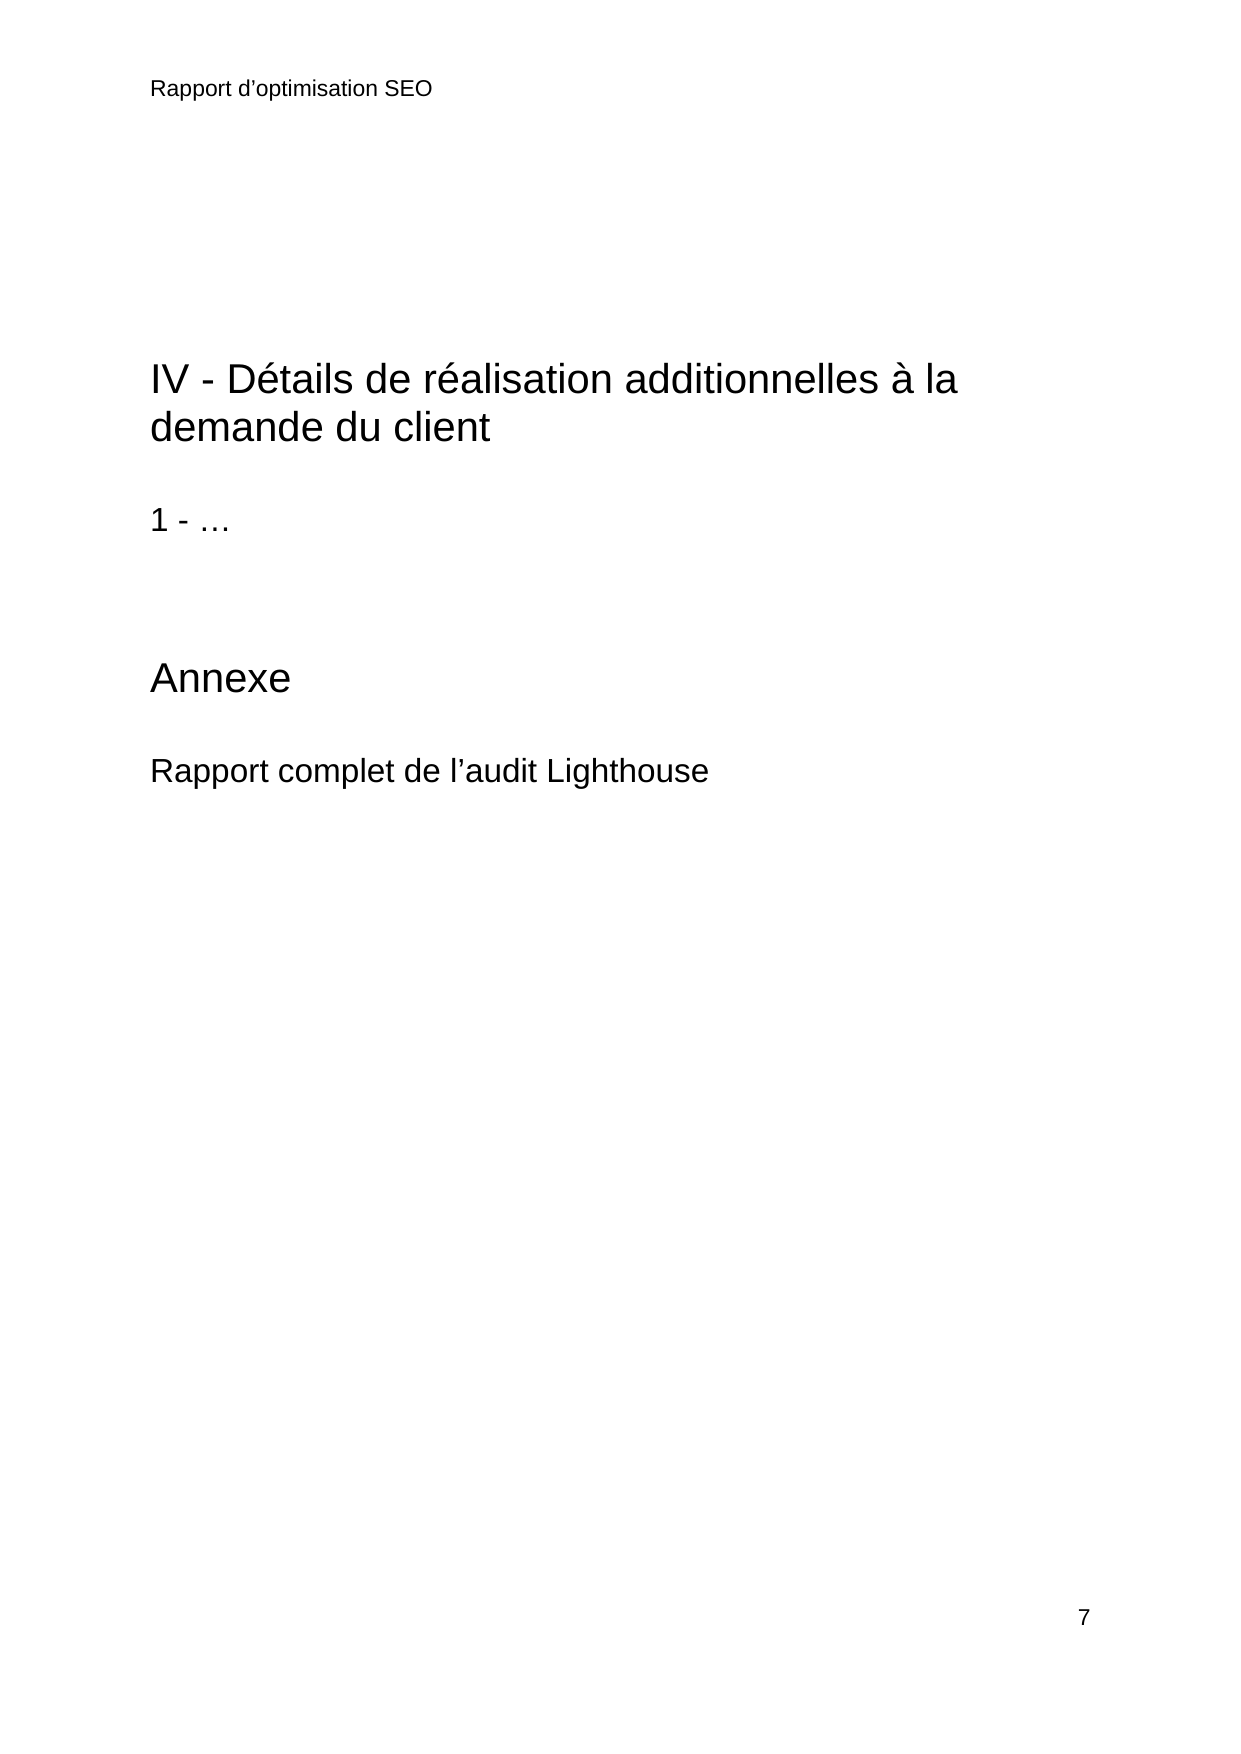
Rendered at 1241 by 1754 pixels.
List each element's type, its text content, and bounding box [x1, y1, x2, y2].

subtitle Rapport complet de l’audit Lighthouse [150, 751, 1090, 789]
subtitle 1 - … [150, 500, 1090, 538]
subtitle Annexe [150, 653, 1090, 701]
subtitle IV - Détails de réalisation additionnelles à la demande du client [150, 354, 1090, 450]
